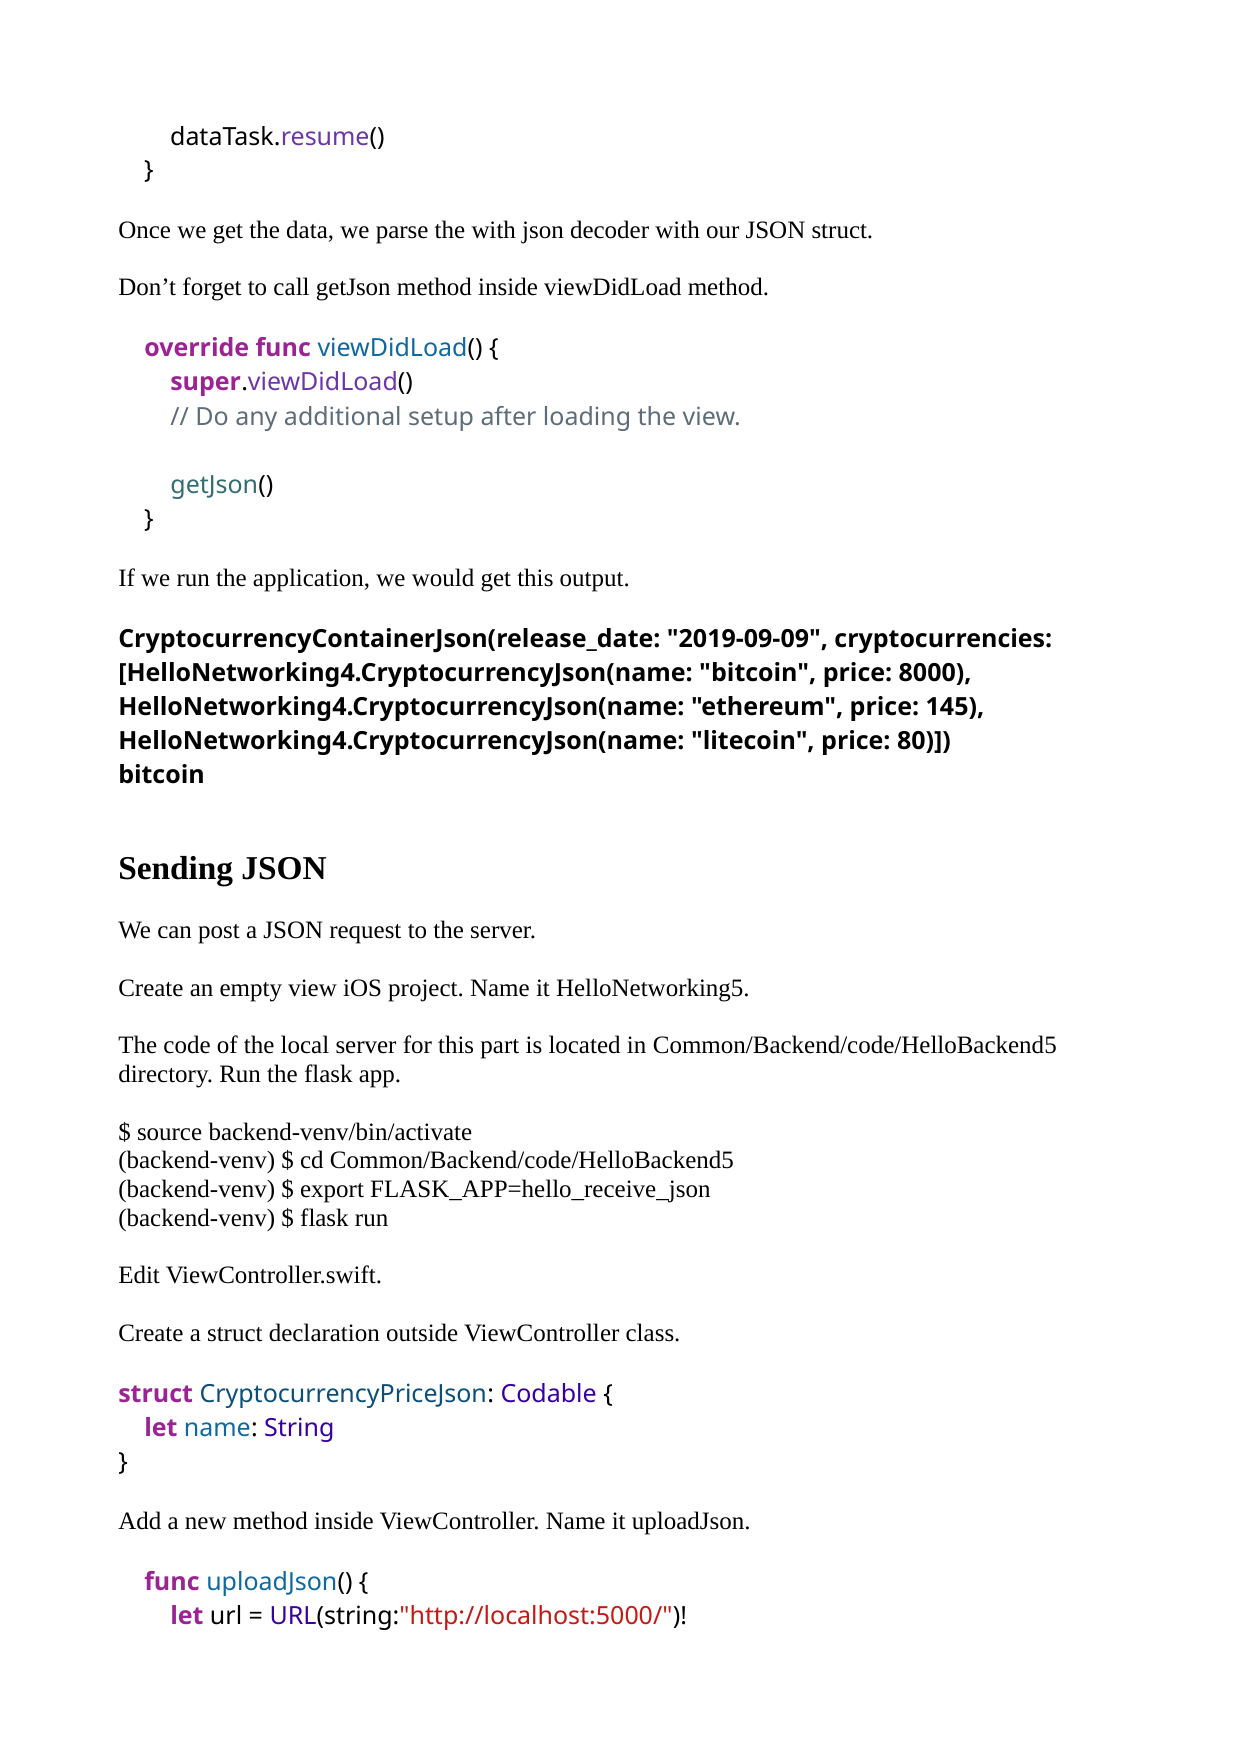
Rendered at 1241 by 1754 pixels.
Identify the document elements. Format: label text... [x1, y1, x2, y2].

text Don’t forget to call getJson method inside viewDidLoad method. [118, 272, 1122, 301]
text } [118, 500, 1122, 534]
text Once we get the data, we parse the with json decoder with our JSON struct. [118, 215, 1122, 244]
text let name: String [118, 1409, 1122, 1444]
text Create an empty view iOS project. Name it HelloNetworking5. [118, 973, 1122, 1002]
text } [118, 152, 1122, 186]
text // Do any additional setup after loading the view. [118, 398, 1122, 432]
text $ source backend-venv/bin/activate [118, 1117, 1122, 1146]
text Create a struct declaration outside ViewController class. [118, 1318, 1122, 1347]
text let url = URL(string:"http://localhost:5000/")! [118, 1598, 1122, 1632]
text getJson() [118, 466, 1122, 500]
text override func viewDidLoad() { [118, 330, 1122, 364]
text super.viewDidLoad() [118, 364, 1122, 398]
text (backend-venv) $ flask run [118, 1203, 1122, 1232]
text Add a new method inside ViewController. Name it uploadJson. [118, 1506, 1122, 1535]
text dataTask.resume() [118, 118, 1122, 152]
text The code of the local server for this part is located in Common/Backend/code/HelloBackend5 directory. Run the flask app. [118, 1031, 1122, 1088]
text If we run the application, we would get this output. [118, 563, 1122, 592]
text (backend-venv) $ export FLASK_APP=hello_receive_json [118, 1174, 1122, 1203]
text struct CryptocurrencyPriceJson: Codable { [118, 1376, 1122, 1409]
text We can post a JSON request to the server. [118, 916, 1122, 944]
text func uploadJson() { [118, 1564, 1122, 1598]
text Edit ViewController.swift. [118, 1261, 1122, 1289]
text Sending JSON [118, 848, 1122, 887]
text CryptocurrencyContainerJson(release_date: "2019-09-09", cryptocurrencies: [HelloNetworking4.CryptocurrencyJson(name: "bitcoin", price: 8000), HelloNetworking4.CryptocurrencyJson(name: "ethereum", price: 145), HelloNetworking4.CryptocurrencyJson(name: "litecoin", price: 80)]) [118, 621, 1122, 757]
text bitcoin [118, 757, 1122, 791]
text } [118, 1444, 1122, 1478]
text (backend-venv) $ cd Common/Backend/code/HelloBackend5 [118, 1146, 1122, 1174]
